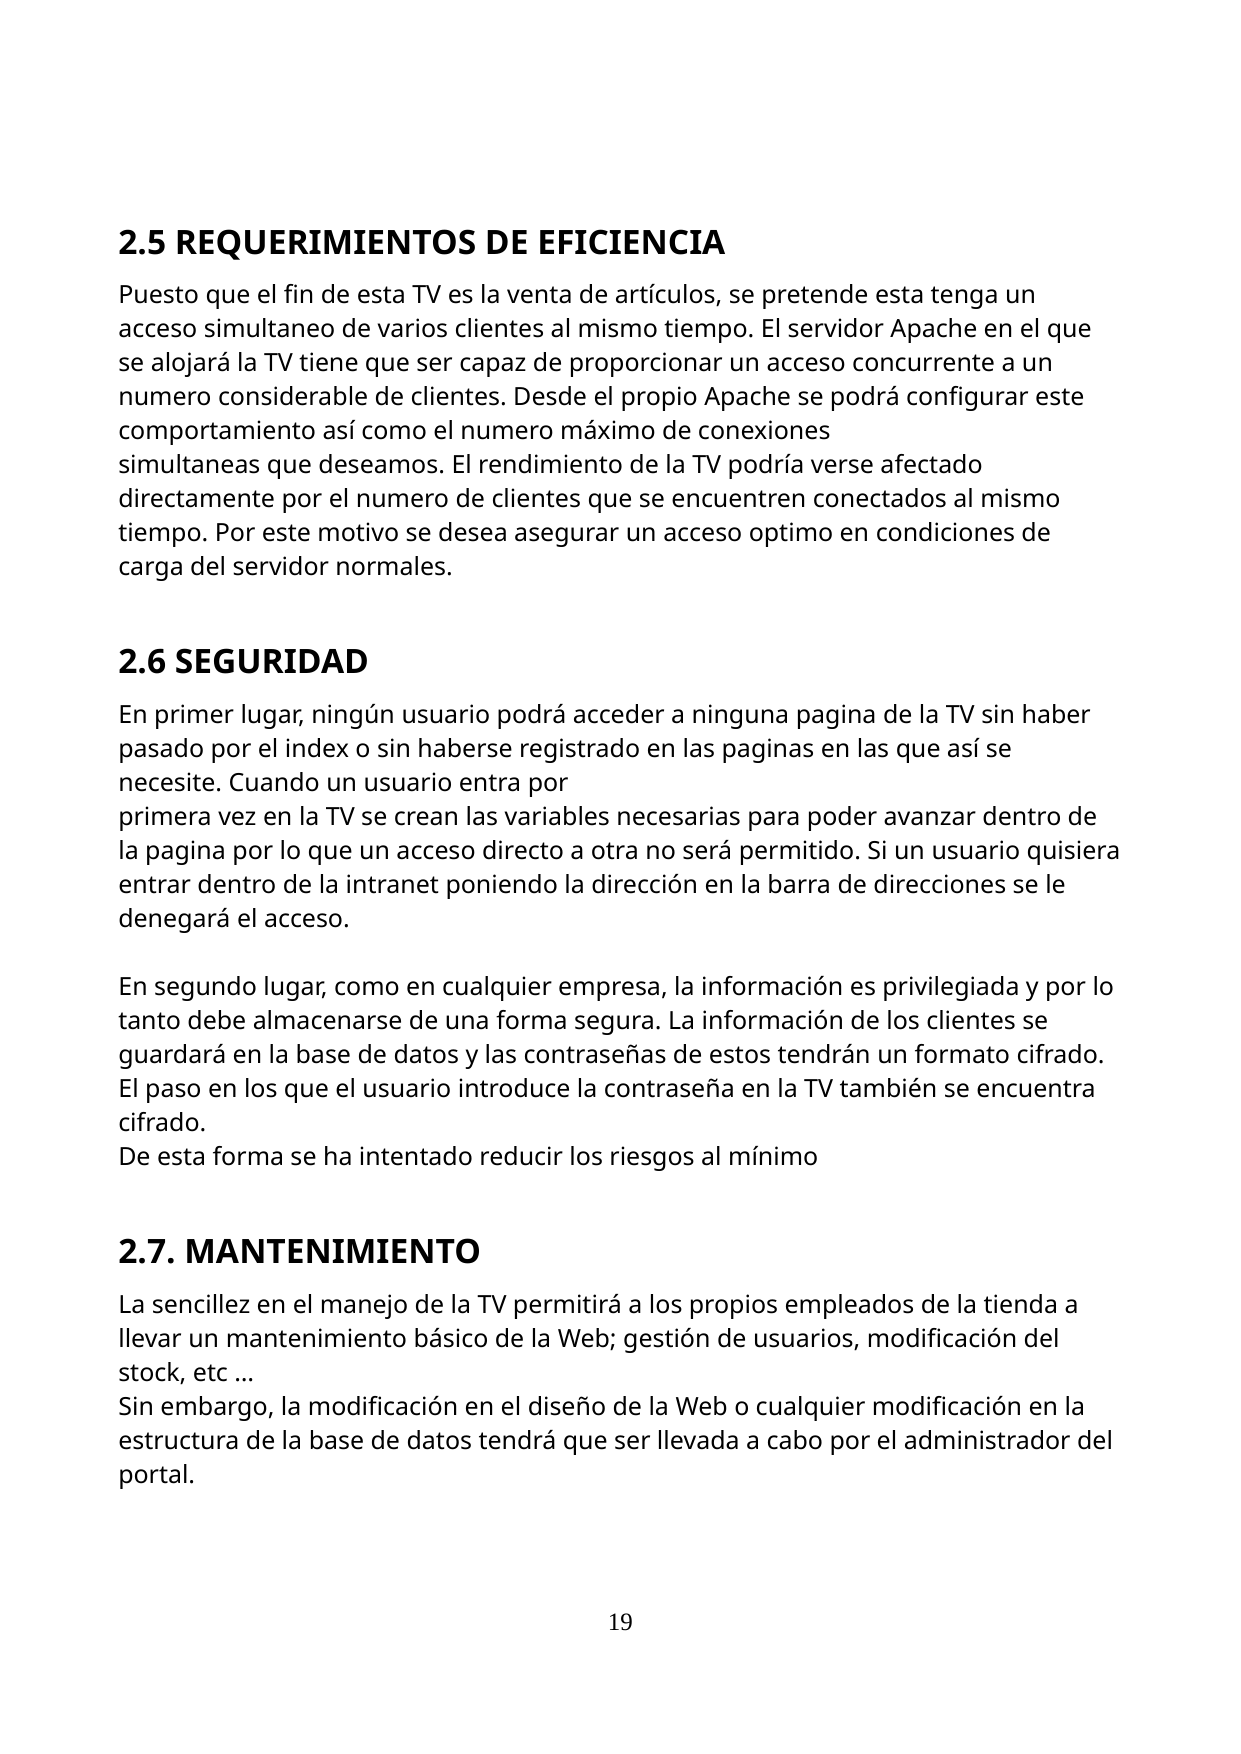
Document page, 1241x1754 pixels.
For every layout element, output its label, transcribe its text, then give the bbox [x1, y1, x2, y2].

text Sin embargo, la modificación en el diseño de la Web o cualquier modificación en la estructura de la base de datos tendrá que ser llevada a cabo por el administrador del portal. [118, 1388, 1122, 1491]
text En segundo lugar, como en cualquier empresa, la información es privilegiada y por lo tanto debe almacenarse de una forma segura. La información de los clientes se guardará en la base de datos y las contraseñas de estos tendrán un formato cifrado. El paso en los que el usuario introduce la contraseña en la TV también se encuentra cifrado. [118, 969, 1122, 1139]
subtitle 2.5 REQUERIMIENTOS DE EFICIENCIA [118, 218, 1122, 264]
text En primer lugar, ningún usuario podrá acceder a ninguna pagina de la TV sin haber pasado por el index o sin haberse registrado en las paginas en las que así se necesite. Cuando un usuario entra por [118, 696, 1122, 798]
subtitle 2.7. MANTENIMIENTO [118, 1228, 1122, 1274]
text simultaneas que deseamos. El rendimiento de la TV podría verse afectado directamente por el numero de clientes que se encuentren conectados al mismo tiempo. Por este motivo se desea asegurar un acceso optimo en condiciones de carga del servidor normales. [118, 447, 1122, 583]
text De esta forma se ha intentado reducir los riesgos al mínimo [118, 1139, 1122, 1173]
subtitle 2.6 SEGURIDAD [118, 638, 1122, 684]
text primera vez en la TV se crean las variables necesarias para poder avanzar dentro de la pagina por lo que un acceso directo a otra no será permitido. Si un usuario quisiera entrar dentro de la intranet poniendo la dirección en la barra de direcciones se le denegará el acceso. [118, 798, 1122, 935]
text Puesto que el fin de esta TV es la venta de artículos, se pretende esta tenga un acceso simultaneo de varios clientes al mismo tiempo. El servidor Apache en el que se alojará la TV tiene que ser capaz de proporcionar un acceso concurrente a un numero considerable de clientes. Desde el propio Apache se podrá configurar este comportamiento así como el numero máximo de conexiones [118, 277, 1122, 447]
text La sencillez en el manejo de la TV permitirá a los propios empleados de la tienda a llevar un mantenimiento básico de la Web; gestión de usuarios, modificación del stock, etc … [118, 1286, 1122, 1388]
